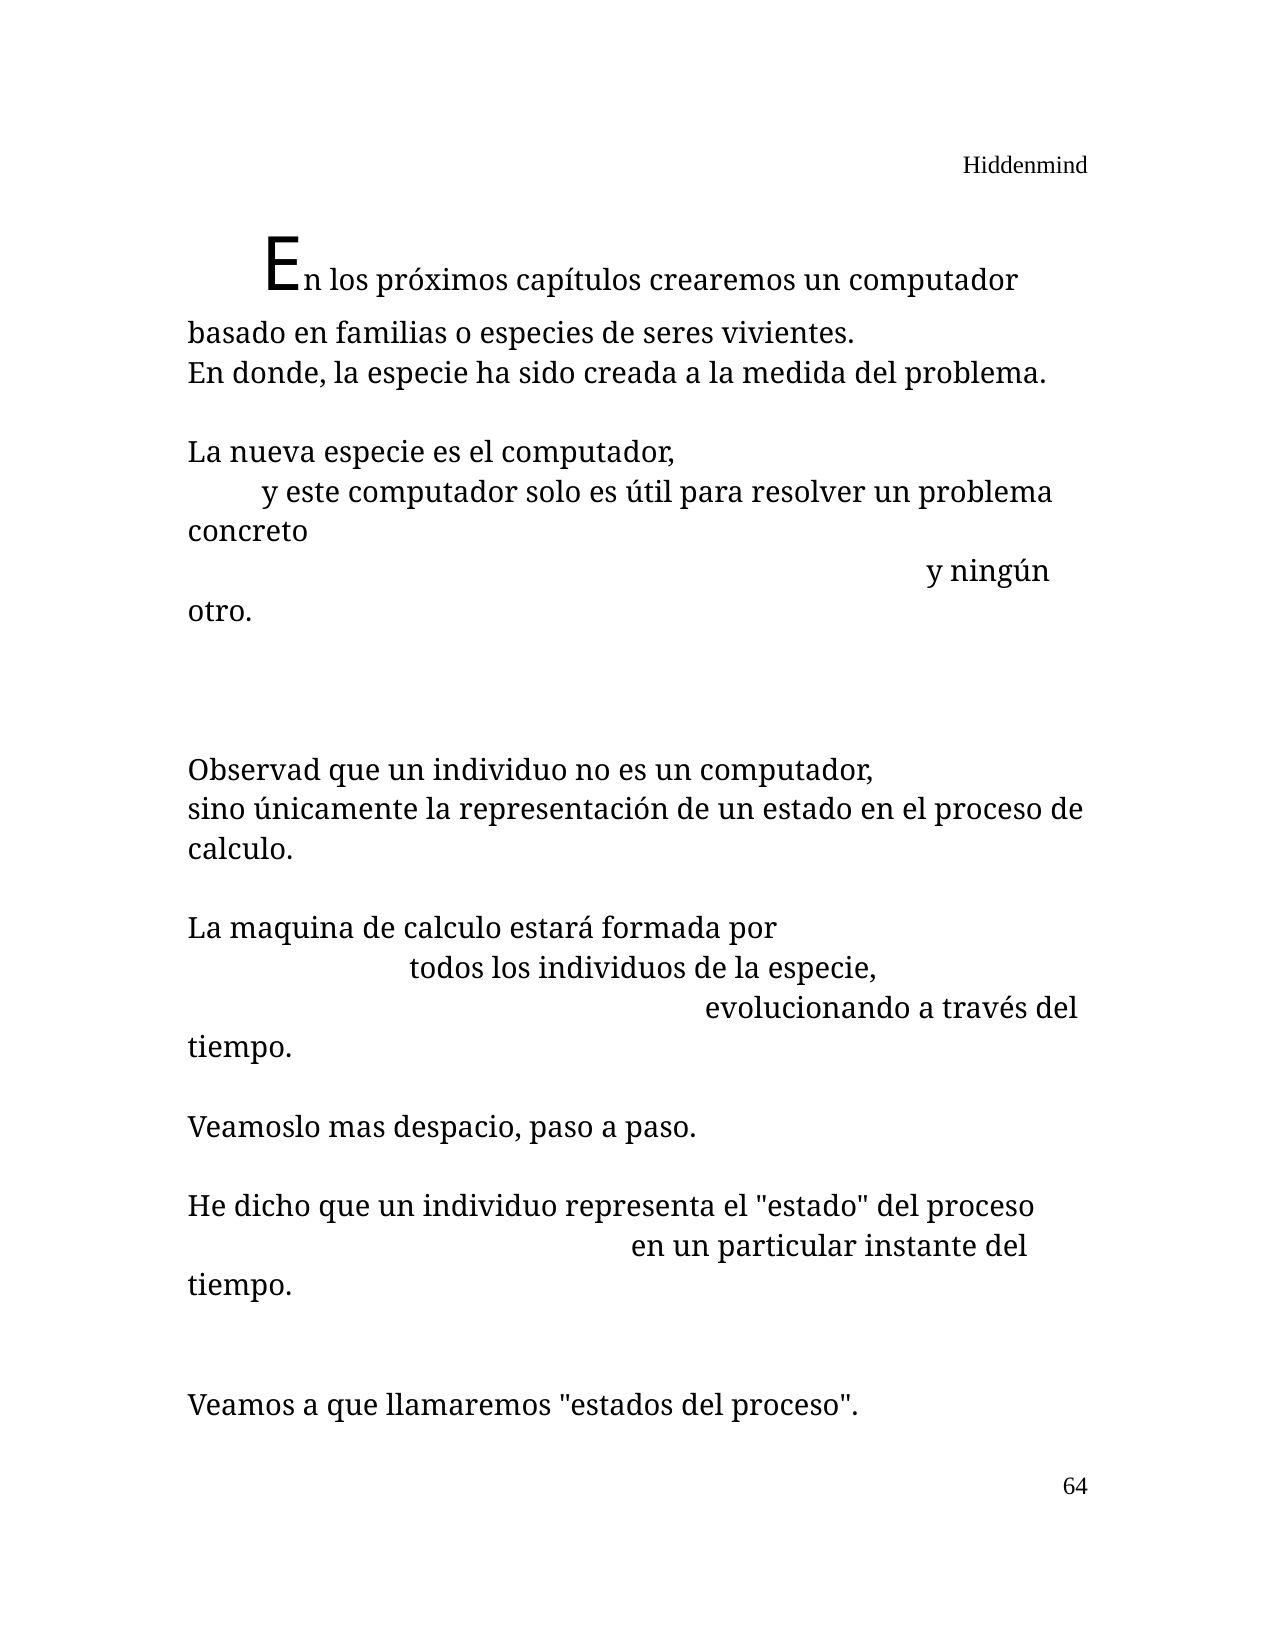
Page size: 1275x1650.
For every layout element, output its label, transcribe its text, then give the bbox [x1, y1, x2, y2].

text En los próximos capítulos crearemos un computador basado en familias o especies de seres vivientes. [187, 210, 1087, 352]
text He dicho que un individuo representa el "estado" del proceso [187, 1185, 1087, 1225]
text Observad que un individuo no es un computador, [187, 749, 1087, 788]
text y ningún otro. [187, 550, 1087, 630]
text La maquina de calculo estará formada por [187, 907, 1087, 947]
text Veamos a que llamaremos "estados del proceso". [187, 1384, 1087, 1423]
text La nueva especie es el computador, [187, 431, 1087, 471]
text Veamoslo mas despacio, paso a paso. [187, 1106, 1087, 1146]
text y este computador solo es útil para resolver un problema concreto [187, 471, 1087, 550]
text En donde, la especie ha sido creada a la medida del problema. [187, 352, 1087, 392]
text todos los individuos de la especie, evolucionando a través del tiempo. [187, 947, 1087, 1066]
text sino únicamente la representación de un estado en el proceso de calculo. [187, 788, 1087, 868]
text en un particular instante del tiempo. [187, 1225, 1087, 1304]
